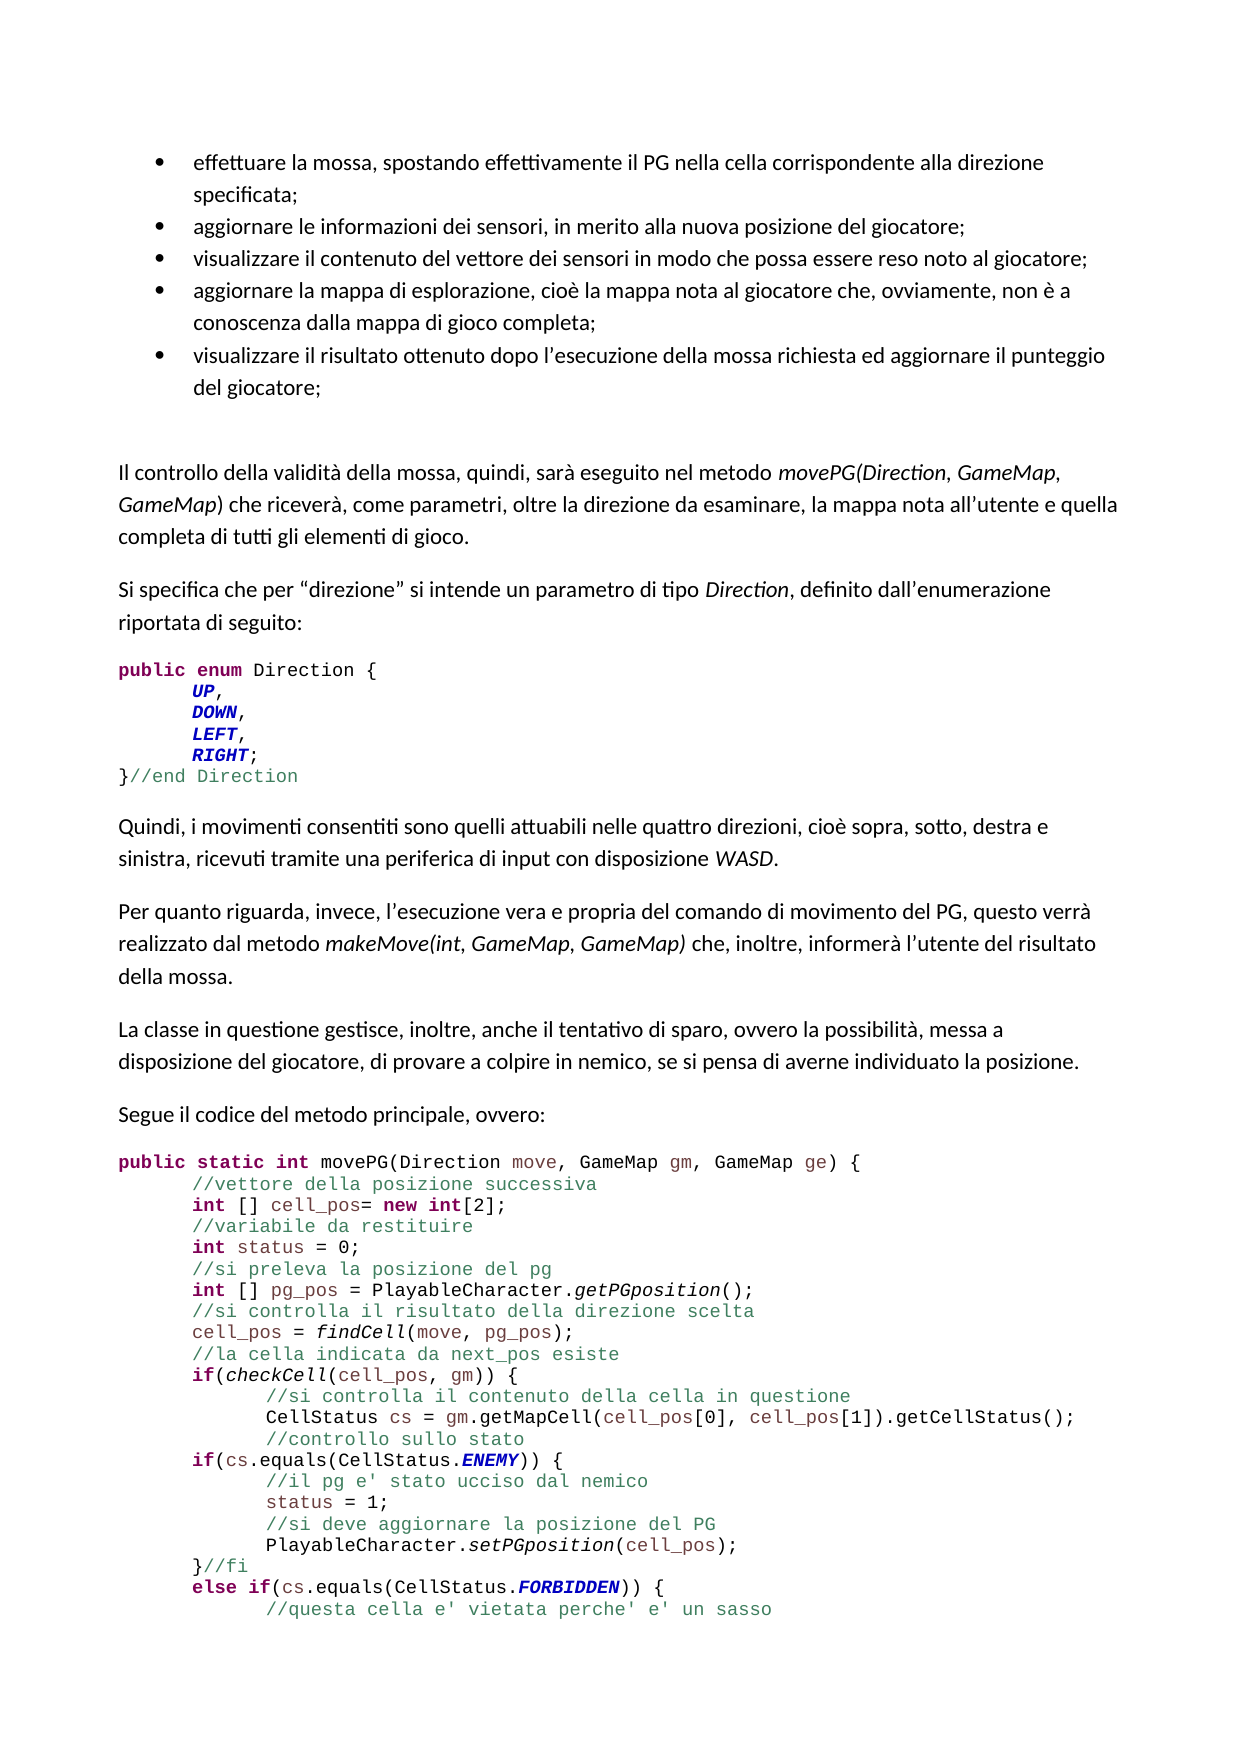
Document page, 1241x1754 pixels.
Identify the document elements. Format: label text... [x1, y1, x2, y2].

text public enum Direction { [118, 661, 1122, 682]
text Il controllo della validità della mossa, quindi, sarà eseguito nel metodo movePG(Direction, GameMap, GameMap) che riceverà, come parametri, oltre la direzione da esaminare, la mappa nota all’utente e quella completa di tutti gli elementi di gioco. [118, 458, 1122, 551]
text //si controlla il contenuto della cella in questione [118, 1387, 1122, 1408]
text cell_pos = findCell(move, pg_pos); [118, 1323, 1122, 1344]
text //controllo sullo stato [118, 1429, 1122, 1451]
text RIGHT; [118, 746, 1122, 767]
text //si deve aggiornare la posizione del PG [118, 1514, 1122, 1536]
text //questa cella e' vietata perche' e' un sasso [118, 1599, 1122, 1621]
text int status = 0; [118, 1238, 1122, 1259]
list aggiornare la mappa di esplorazione, cioè la mappa nota al giocatore che, ovviamente, non è a conoscenza dalla mappa di gioco completa; [156, 276, 1122, 337]
text CellStatus cs = gm.getMapCell(cell_pos[0], cell_pos[1]).getCellStatus(); [118, 1408, 1122, 1429]
text //variabile da restituire [118, 1217, 1122, 1238]
text int [] cell_pos= new int[2]; [118, 1196, 1122, 1217]
text //la cella indicata da next_pos esiste [118, 1344, 1122, 1366]
text status = 1; [118, 1493, 1122, 1514]
text LEFT, [118, 724, 1122, 746]
text }//end Direction [118, 767, 1122, 788]
text UP, [118, 682, 1122, 703]
text else if(cs.equals(CellStatus.FORBIDDEN)) { [118, 1578, 1122, 1599]
text Segue il codice del metodo principale, ovvero: [118, 1100, 1122, 1128]
list visualizzare il risultato ottenuto dopo l’esecuzione della mossa richiesta ed aggiornare il punteggio del giocatore; [156, 341, 1122, 401]
text PlayableCharacter.setPGposition(cell_pos); [118, 1536, 1122, 1557]
text }//fi [118, 1557, 1122, 1578]
text DOWN, [118, 703, 1122, 724]
text public static int movePG(Direction move, GameMap gm, GameMap ge) { [118, 1153, 1122, 1174]
list visualizzare il contenuto del vettore dei sensori in modo che possa essere reso noto al giocatore; [156, 244, 1122, 272]
text if(checkCell(cell_pos, gm)) { [118, 1366, 1122, 1387]
list effettuare la mossa, spostando effettivamente il PG nella cella corrispondente alla direzione specificata; [156, 148, 1122, 208]
text int [] pg_pos = PlayableCharacter.getPGposition(); [118, 1281, 1122, 1302]
text //si preleva la posizione del pg [118, 1259, 1122, 1281]
text //vettore della posizione successiva [118, 1174, 1122, 1196]
text if(cs.equals(CellStatus.ENEMY)) { [118, 1451, 1122, 1472]
text Quindi, i movimenti consentiti sono quelli attuabili nelle quattro direzioni, cioè sopra, sotto, destra e sinistra, ricevuti tramite una periferica di input con disposizione WASD. [118, 812, 1122, 872]
text //si controlla il risultato della direzione scelta [118, 1302, 1122, 1323]
list aggiornare le informazioni dei sensori, in merito alla nuova posizione del giocatore; [156, 212, 1122, 240]
text La classe in questione gestisce, inoltre, anche il tentativo di sparo, ovvero la possibilità, messa a disposizione del giocatore, di provare a colpire in nemico, se si pensa di averne individuato la posizione. [118, 1015, 1122, 1075]
text Per quanto riguarda, invece, l’esecuzione vera e propria del comando di movimento del PG, questo verrà realizzato dal metodo makeMove(int, GameMap, GameMap) che, inoltre, informerà l’utente del risultato della mossa. [118, 897, 1122, 990]
text //il pg e' stato ucciso dal nemico [118, 1472, 1122, 1493]
text Si specifica che per “direzione” si intende un parametro di tipo Direction, definito dall’enumerazione riportata di seguito: [118, 576, 1122, 636]
